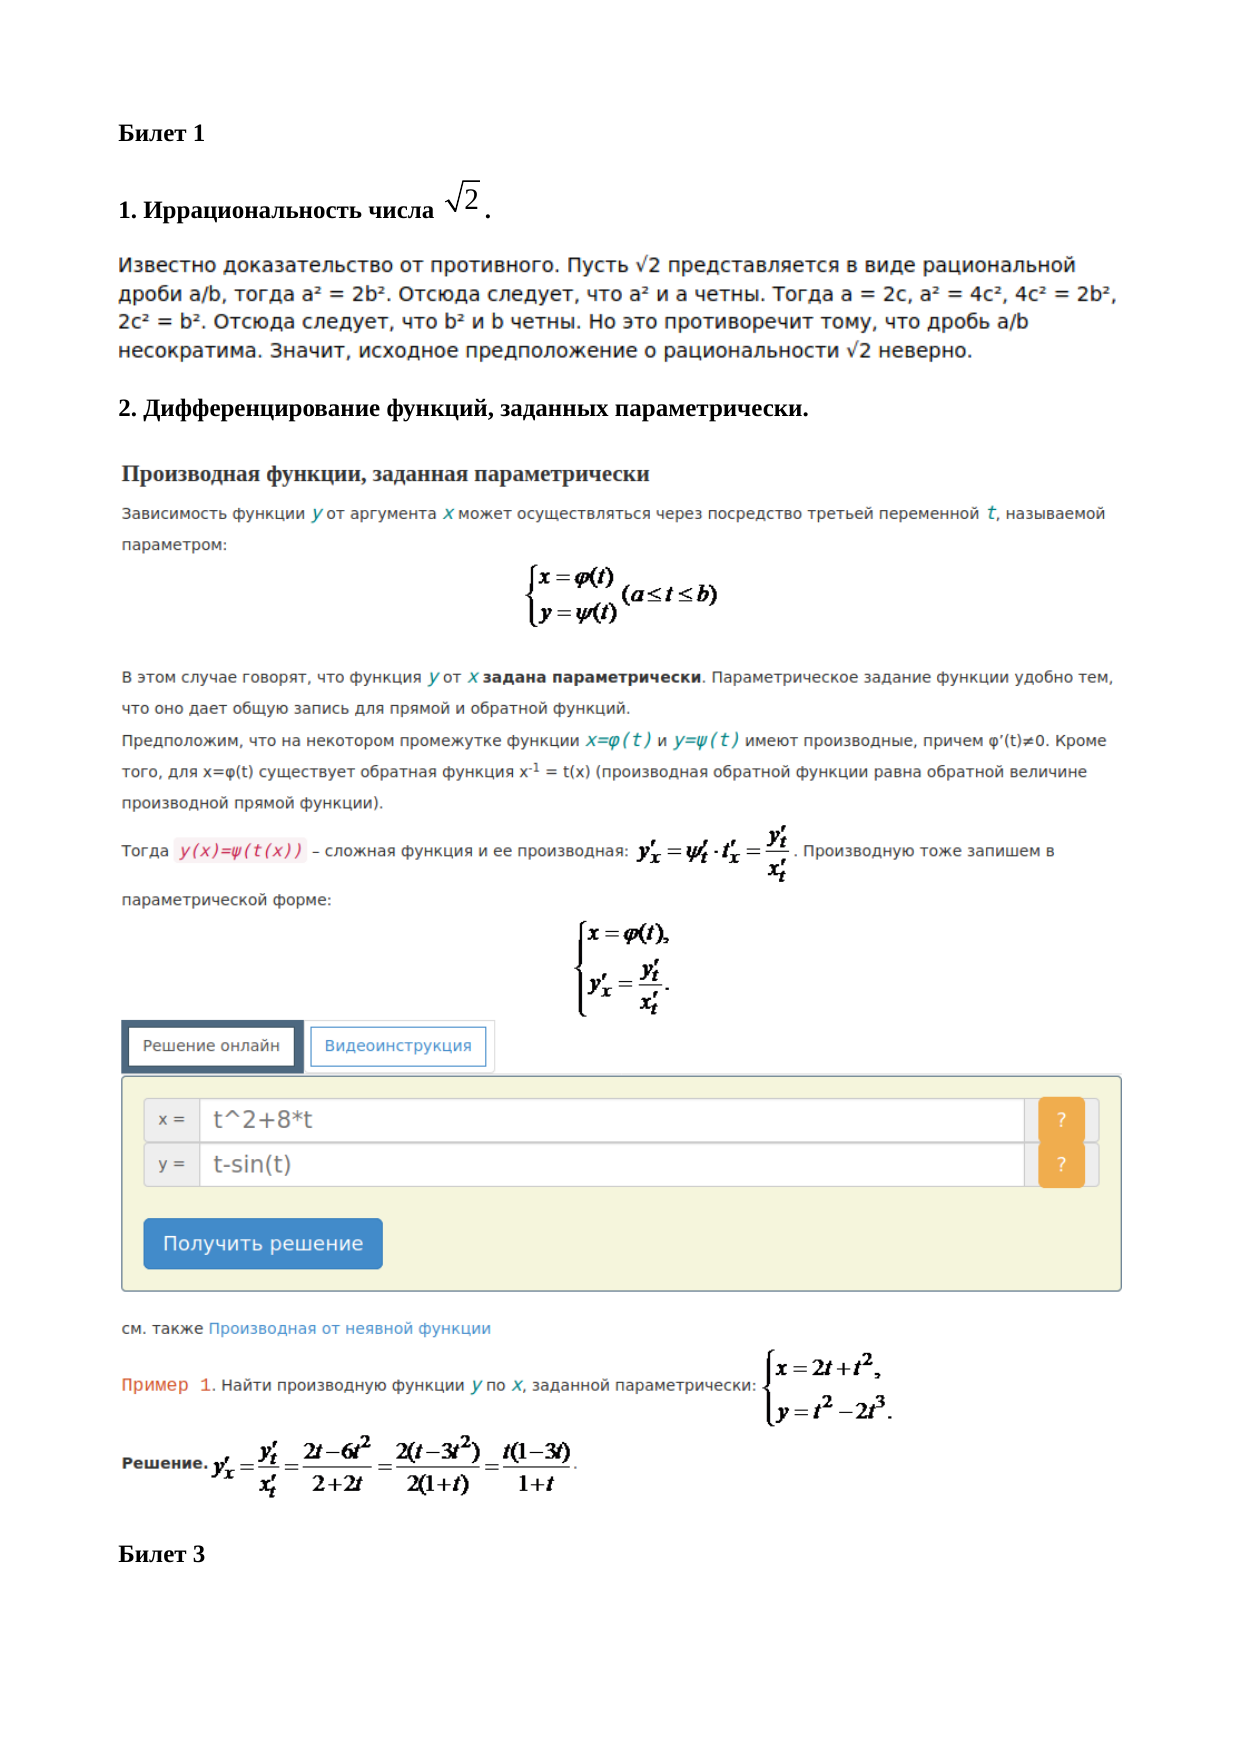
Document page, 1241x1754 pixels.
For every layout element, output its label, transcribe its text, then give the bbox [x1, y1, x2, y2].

picture [118, 451, 1123, 1511]
text Билет 1 [118, 118, 1122, 147]
text 2. Дифференцирование функций, заданных параметрически. [118, 393, 1122, 422]
picture [118, 252, 1123, 365]
text Билет 3 [118, 1539, 1122, 1568]
text 1. Иррациональность числа . [118, 176, 1122, 223]
